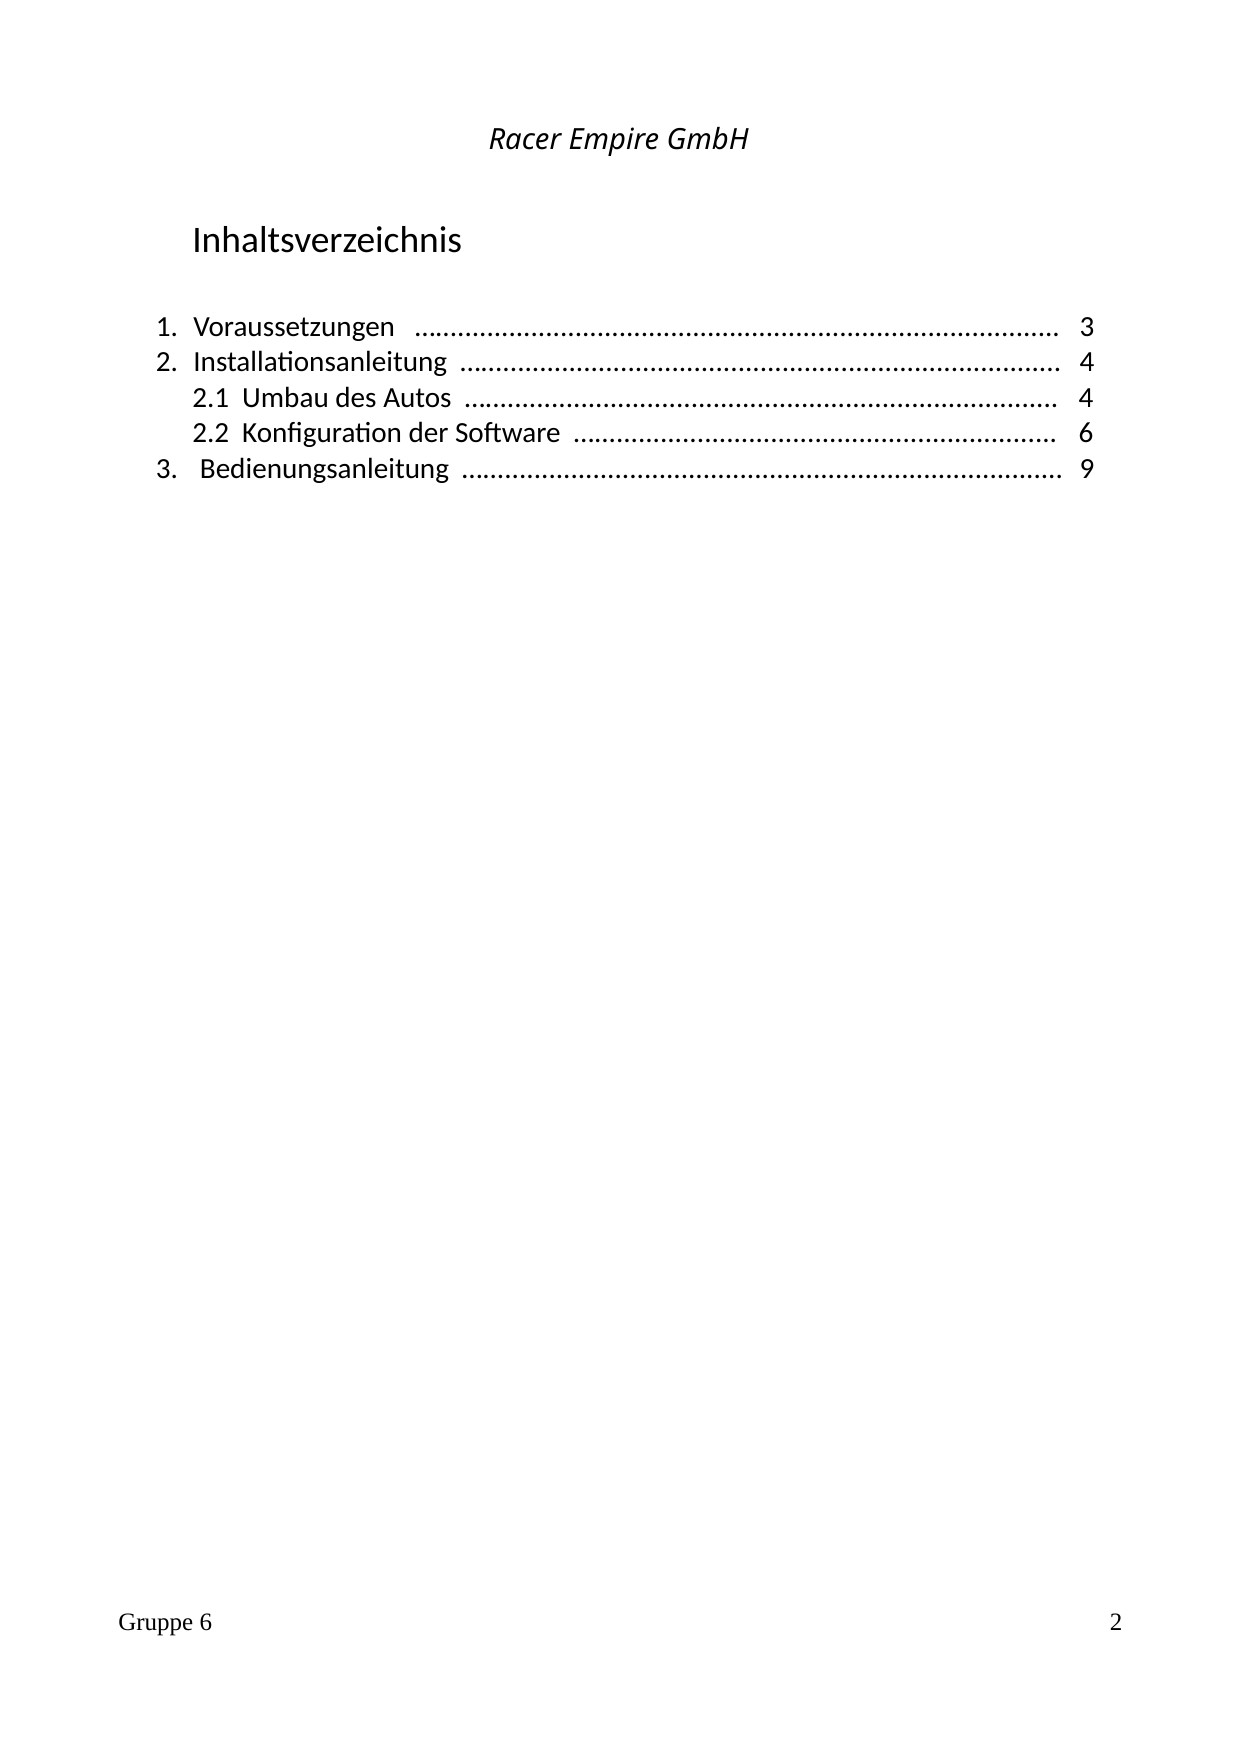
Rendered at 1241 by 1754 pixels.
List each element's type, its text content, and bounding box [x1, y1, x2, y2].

text 2.2 Konfiguration der Software …............................................................... 6 [118, 414, 1122, 450]
list Voraussetzungen …..................................................................................... 3 [156, 308, 1122, 343]
list Installationsanleitung …............................................................................... 4 [156, 343, 1122, 379]
list Bedienungsanleitung …............................................................................... 9 [156, 450, 1122, 486]
text 2.1 Umbau des Autos ….............................................................................. 4 [118, 379, 1122, 414]
text Inhaltsverzeichnis [118, 216, 1122, 262]
